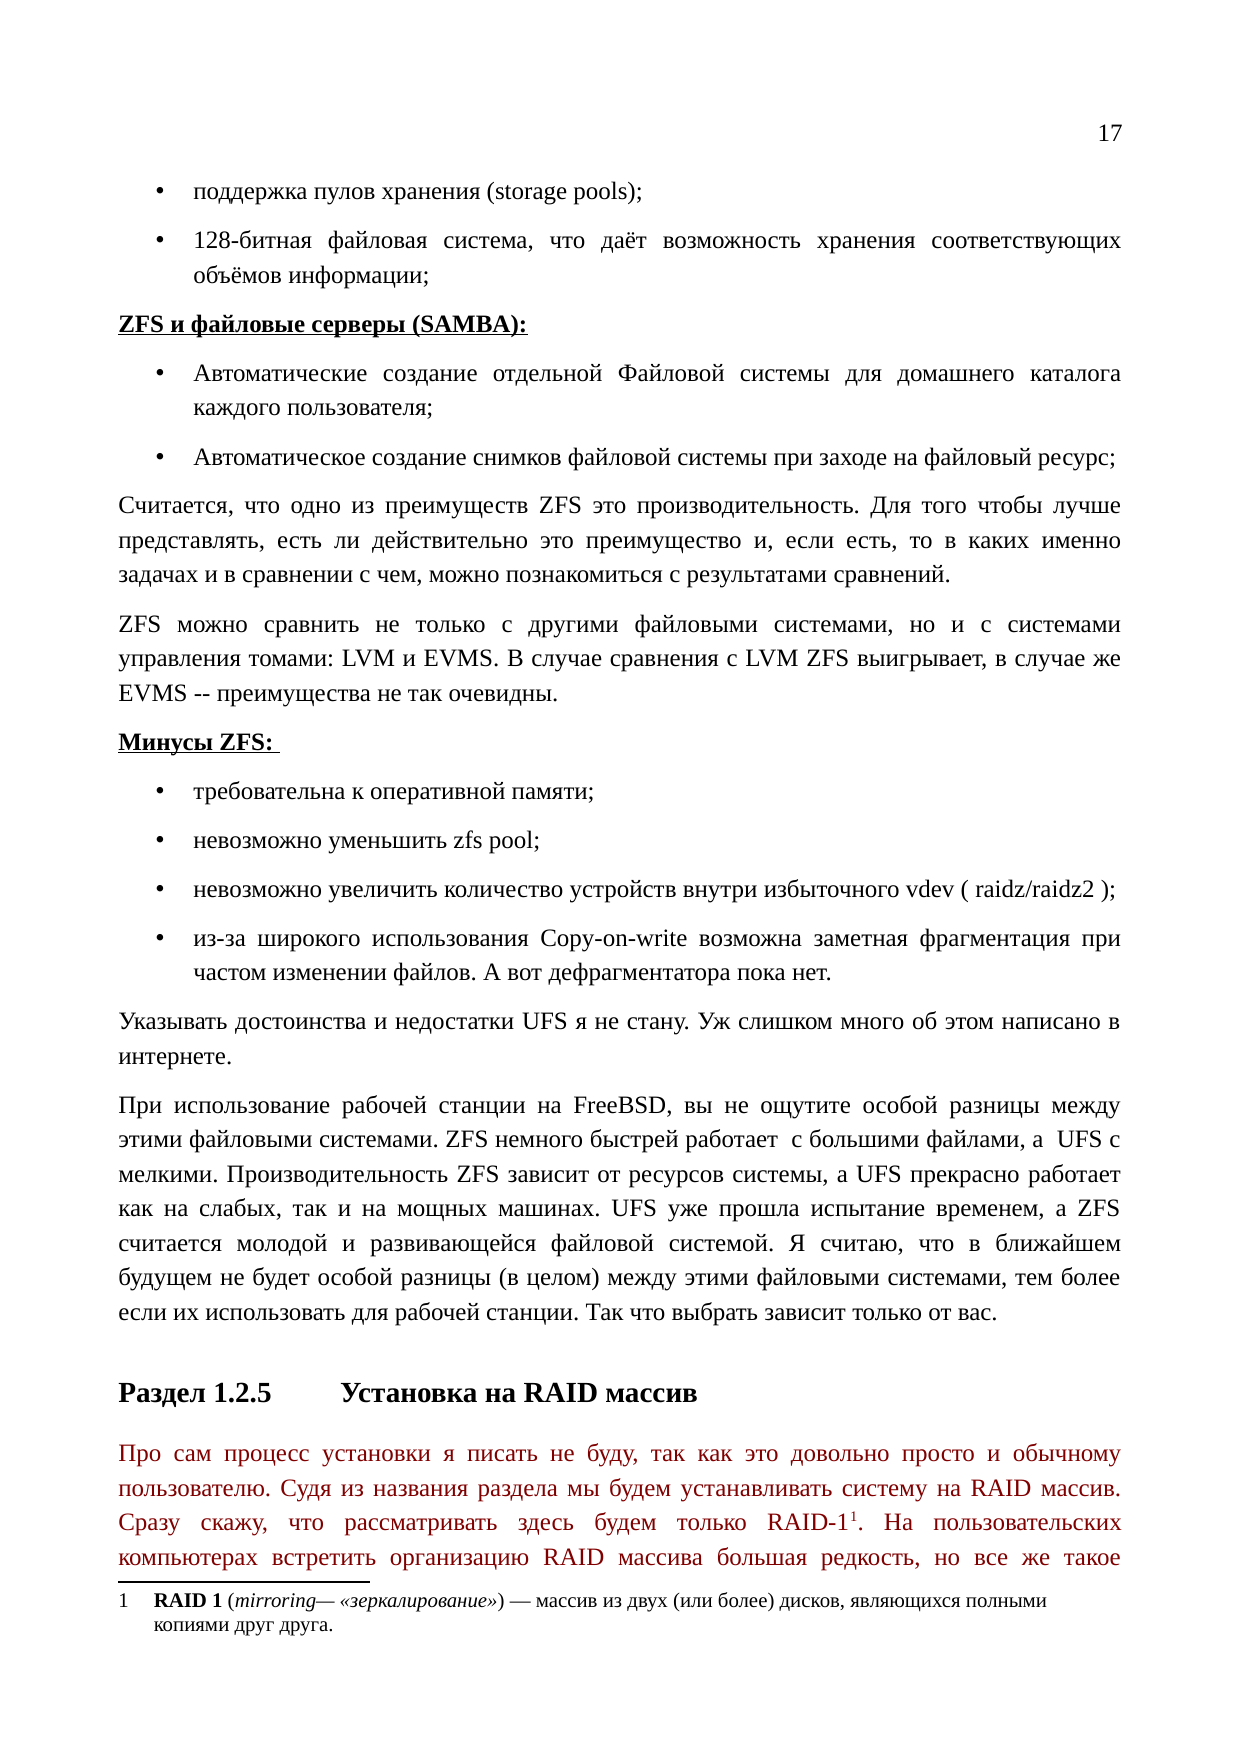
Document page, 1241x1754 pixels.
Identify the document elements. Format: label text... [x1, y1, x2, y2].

list Автоматическое создание снимков файловой системы при заходе на файловый ресурс; [156, 442, 1122, 470]
text Про сам процесс установки я писать не буду, так как это довольно просто и обычному пользователю. Судя из названия раздела мы будем устанавливать систему на RAID массив. Сразу скажу, что рассматривать здесь будем только RAID-1. На пользовательских компьютерах встретить организацию RAID массива большая редкость, но все же такое [118, 1438, 1122, 1571]
list поддержка пулов хранения (storage pools); [156, 176, 1122, 205]
list Автоматические создание отдельной Файловой системы для домашнего каталога каждого пользователя; [156, 358, 1122, 421]
text Минусы ZFS: [118, 727, 1122, 755]
list невозможно уменьшить zfs pool; [156, 825, 1122, 853]
text Считается, что одно из преимуществ ZFS это производительность. Для того чтобы лучше представлять, есть ли действительно это преимущество и, если есть, то в каких именно задачах и в сравнении с чем, можно познакомиться с результатами сравнений. [118, 491, 1122, 588]
list требовательна к оперативной памяти; [156, 776, 1122, 804]
list из-за широкого использования Copy-on-write возможна заметная фрагментация при частом изменении файлов. А вот дефрагментатора пока нет. [156, 923, 1122, 986]
text RAID 1 (mirroring— «зеркалирование») — массив из двух (или более) дисков, являющихся полными копиями друг друга. [118, 1588, 1122, 1636]
subtitle Установка на RAID массив [118, 1375, 1122, 1409]
text При использование рабочей станции на FreeBSD, вы не ощутите особой разницы между этими файловыми системами. ZFS немного быстрей работает с большими файлами, а UFS с мелкими. Производительность ZFS зависит от ресурсов системы, а UFS прекрасно работает как на слабых, так и на мощных машинах. UFS уже прошла испытание временем, а ZFS считается молодой и развивающейся файловой системой. Я считаю, что в ближайшем будущем не будет особой разницы (в целом) между этими файловыми системами, тем более если их использовать для рабочей станции. Так что выбрать зависит только от вас. [118, 1090, 1122, 1326]
text ZFS и файловые серверы (SAMBA): [118, 309, 1122, 338]
list невозможно увеличить количество устройств внутри избыточного vdev ( raidz/raidz2 ); [156, 874, 1122, 903]
text Указывать достоинства и недостатки UFS я не стану. Уж слишком много об этом написано в интернете. [118, 1006, 1122, 1070]
list 128-битная файловая система, что даёт возможность хранения соответствующих объёмов информации; [156, 225, 1122, 289]
text ZFS можно сравнить не только с другими файловыми системами, но и с системами управления томами: LVM и EVMS. В случае сравнения с LVM ZFS выигрывает, в случае же EVMS -- преимущества не так очевидны. [118, 609, 1122, 706]
